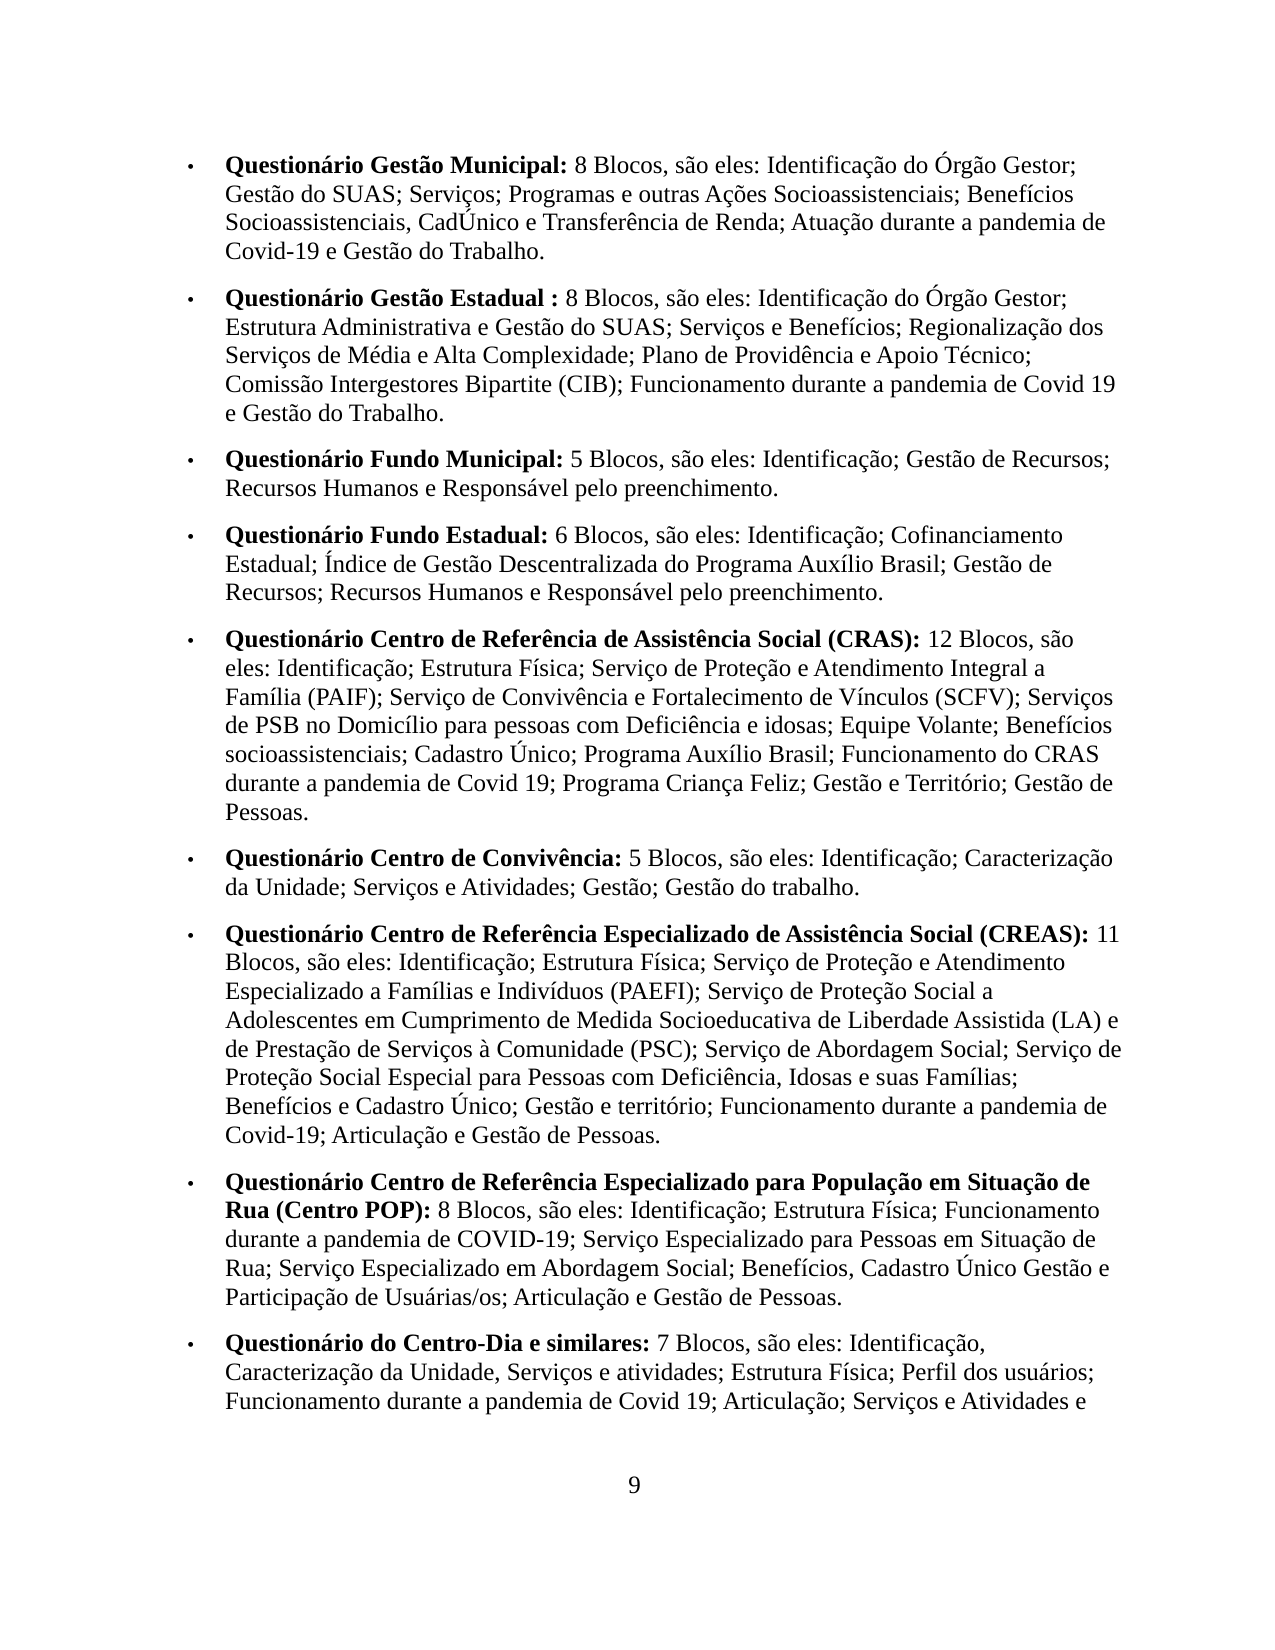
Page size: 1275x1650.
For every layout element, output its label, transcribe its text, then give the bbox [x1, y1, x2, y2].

list Questionário Fundo Municipal: 5 Blocos, são eles: Identificação; Gestão de Recursos; Recursos Humanos e Responsável pelo preenchimento. [187, 444, 1125, 502]
list Questionário Centro de Referência Especializado de Assistência Social (CREAS): 11 Blocos, são eles: Identificação; Estrutura Física; Serviço de Proteção e Atendimento Especializado a Famílias e Indivíduos (PAEFI); Serviço de Proteção Social a Adolescentes em Cumprimento de Medida Socioeducativa de Liberdade Assistida (LA) e de Prestação de Serviços à Comunidade (PSC); Serviço de Abordagem Social; Serviço de Proteção Social Especial para Pessoas com Deficiência, Idosas e suas Famílias; Benefícios e Cadastro Único; Gestão e território; Funcionamento durante a pandemia de Covid-19; Articulação e Gestão de Pessoas. [187, 919, 1125, 1149]
list Questionário Fundo Estadual: 6 Blocos, são eles: Identificação; Cofinanciamento Estadual; Índice de Gestão Descentralizada do Programa Auxílio Brasil; Gestão de Recursos; Recursos Humanos e Responsável pelo preenchimento. [187, 520, 1125, 606]
list Questionário Gestão Municipal: 8 Blocos, são eles: Identificação do Órgão Gestor; Gestão do SUAS; Serviços; Programas e outras Ações Socioassistenciais; Benefícios Socioassistenciais, CadÚnico e Transferência de Renda; Atuação durante a pandemia de Covid-19 e Gestão do Trabalho. [187, 150, 1125, 265]
list Questionário Gestão Estadual : 8 Blocos, são eles: Identificação do Órgão Gestor; Estrutura Administrativa e Gestão do SUAS; Serviços e Benefícios; Regionalização dos Serviços de Média e Alta Complexidade; Plano de Providência e Apoio Técnico; Comissão Intergestores Bipartite (CIB); Funcionamento durante a pandemia de Covid 19 e Gestão do Trabalho. [187, 283, 1125, 427]
list Questionário Centro de Referência Especializado para População em Situação de Rua (Centro POP): 8 Blocos, são eles: Identificação; Estrutura Física; Funcionamento durante a pandemia de COVID-19; Serviço Especializado para Pessoas em Situação de Rua; Serviço Especializado em Abordagem Social; Benefícios, Cadastro Único Gestão e Participação de Usuárias/os; Articulação e Gestão de Pessoas. [187, 1167, 1125, 1310]
list Questionário Centro de Convivência: 5 Blocos, são eles: Identificação; Caracterização da Unidade; Serviços e Atividades; Gestão; Gestão do trabalho. [187, 843, 1125, 901]
list Questionário Centro de Referência de Assistência Social (CRAS): 12 Blocos, são eles: Identificação; Estrutura Física; Serviço de Proteção e Atendimento Integral a Família (PAIF); Serviço de Convivência e Fortalecimento de Vínculos (SCFV); Serviços de PSB no Domicílio para pessoas com Deficiência e idosas; Equipe Volante; Benefícios socioassistenciais; Cadastro Único; Programa Auxílio Brasil; Funcionamento do CRAS durante a pandemia de Covid 19; Programa Criança Feliz; Gestão e Território; Gestão de Pessoas. [187, 624, 1125, 825]
list Questionário do Centro-Dia e similares: 7 Blocos, são eles: Identificação, Caracterização da Unidade, Serviços e atividades; Estrutura Física; Perfil dos usuários; Funcionamento durante a pandemia de Covid 19; Articulação; Serviços e Atividades e [187, 1328, 1125, 1414]
